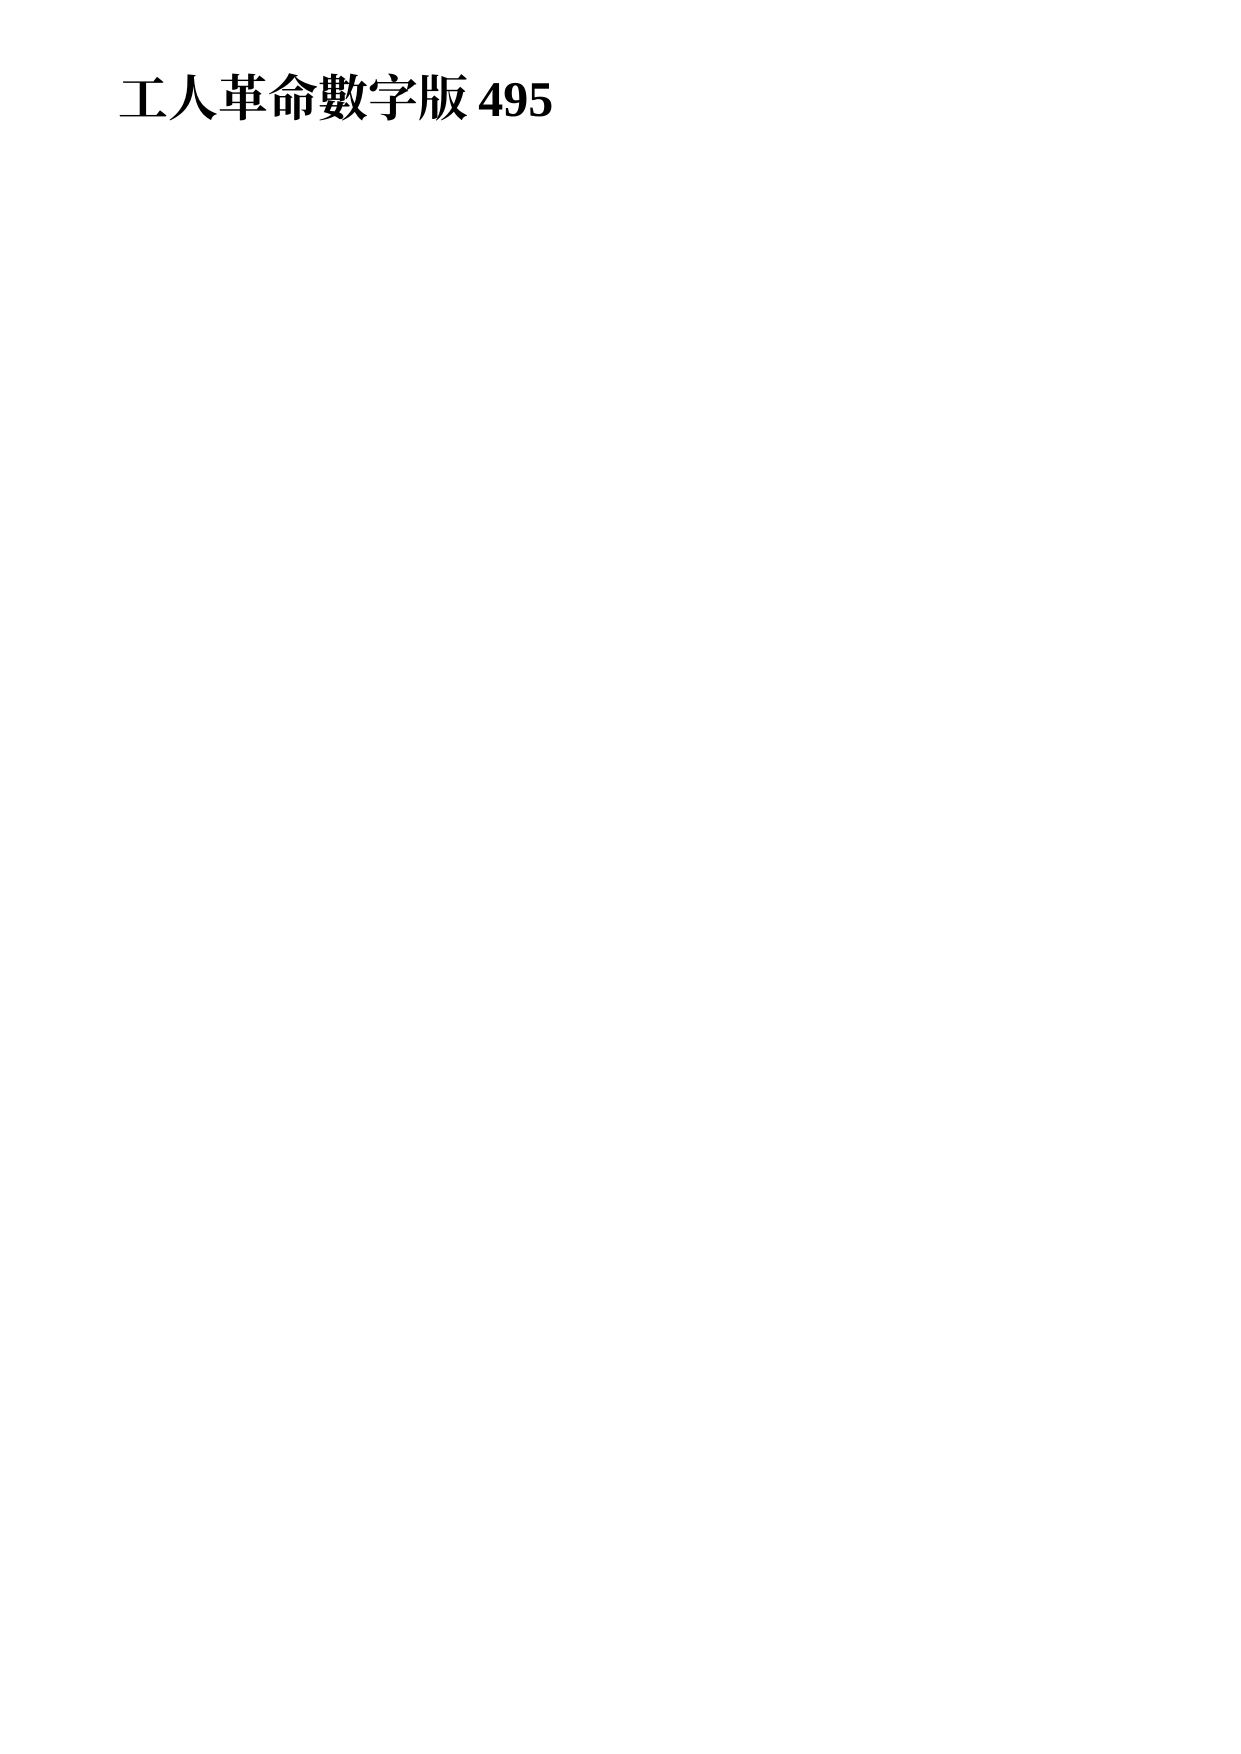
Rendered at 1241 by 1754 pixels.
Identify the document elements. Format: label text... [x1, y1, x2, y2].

subtitle 工人革命數字版495 [118, 59, 1181, 131]
